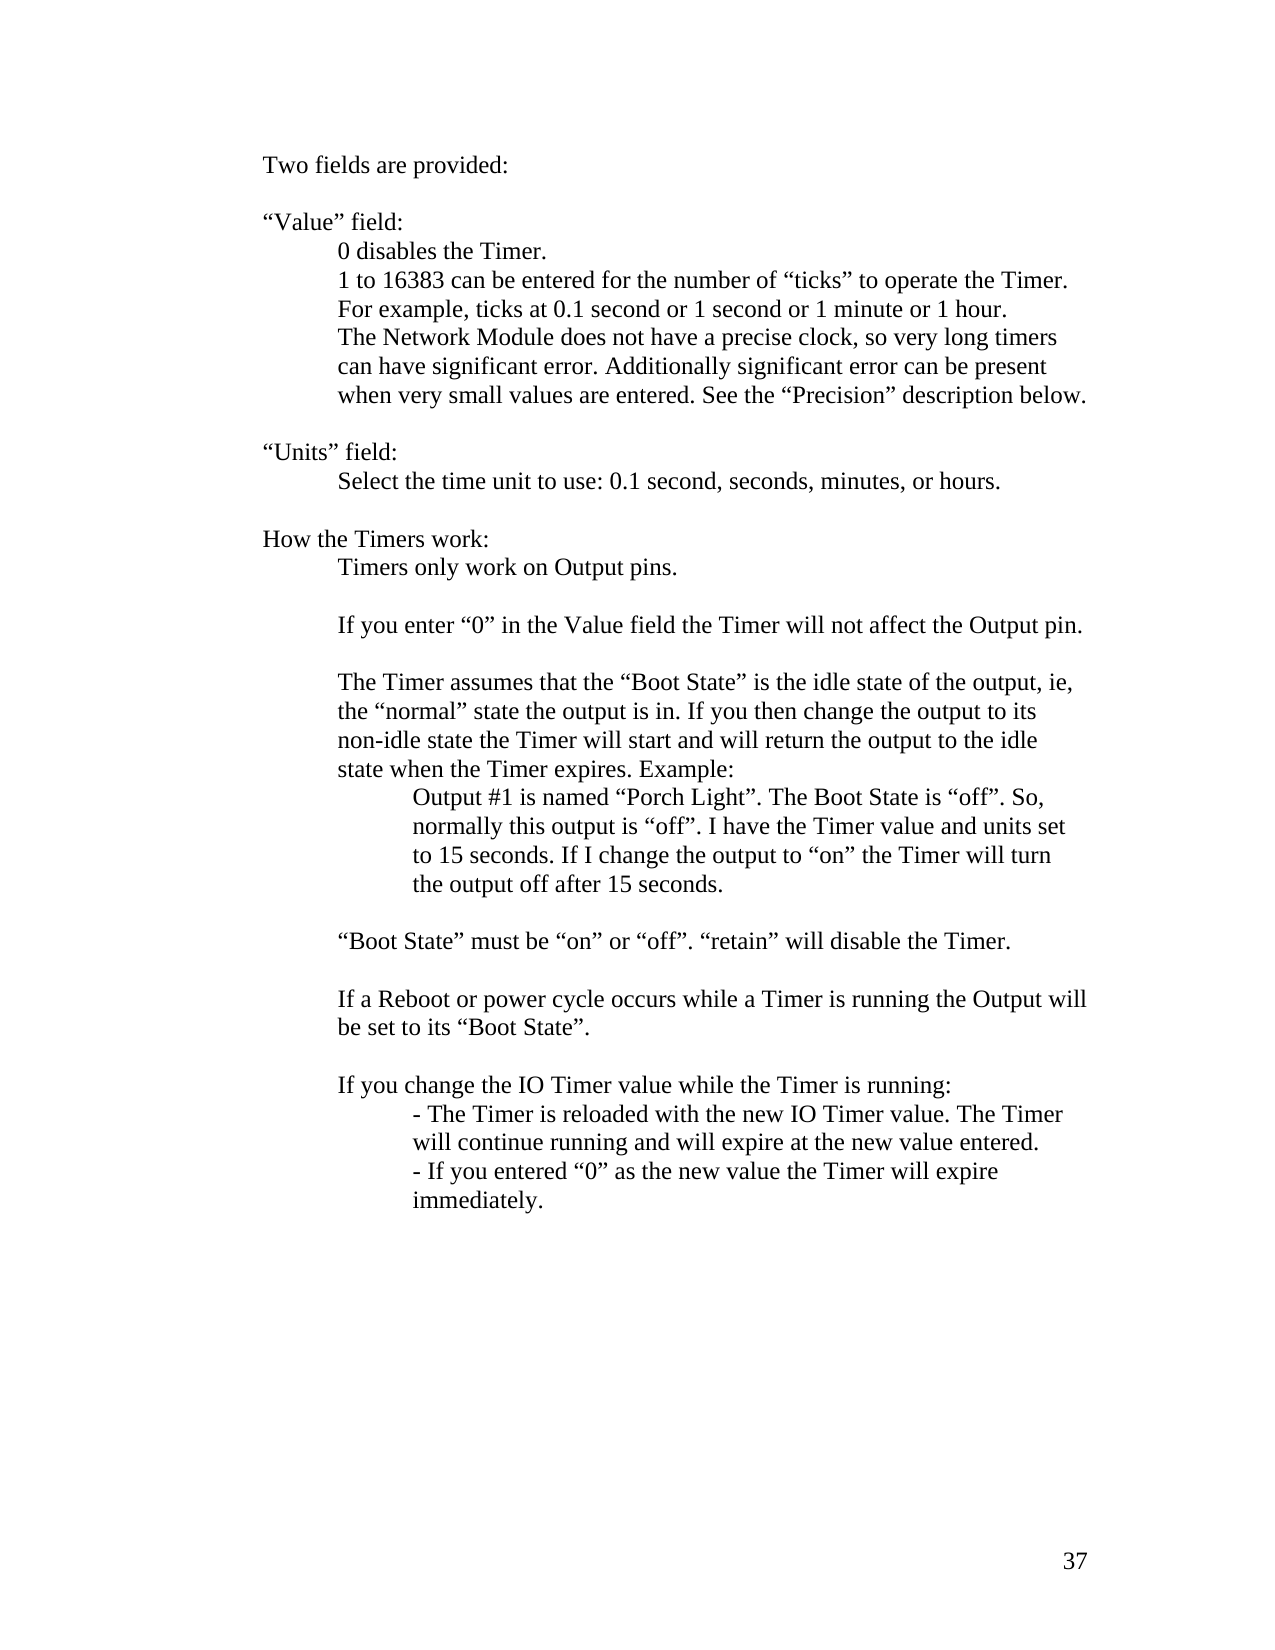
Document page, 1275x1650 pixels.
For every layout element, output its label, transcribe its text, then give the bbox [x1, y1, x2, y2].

text Select the time unit to use: 0.1 second, seconds, minutes, or hours. [337, 466, 1087, 495]
text How the Timers work: [262, 524, 1087, 552]
text “Value” field: [262, 207, 1087, 236]
text “Units” field: [262, 437, 1087, 466]
text Timers only work on Output pins. [337, 552, 1087, 581]
text If you enter “0” in the Value field the Timer will not affect the Output pin. [337, 610, 1087, 639]
text The Timer assumes that the “Boot State” is the idle state of the output, ie, the “normal” state the output is in. If you then change the output to its non-idle state the Timer will start and will return the output to the idle state when the Timer expires. Example: [337, 667, 1087, 782]
text The Network Module does not have a precise clock, so very long timers can have significant error. Additionally significant error can be present when very small values are entered. See the “Precision” description below. [337, 322, 1087, 409]
text 1 to 16383 can be entered for the number of “ticks” to operate the Timer. For example, ticks at 0.1 second or 1 second or 1 minute or 1 hour. [337, 265, 1087, 322]
text Two fields are provided: [262, 150, 1087, 179]
text Output #1 is named “Porch Light”. The Boot State is “off”. So, normally this output is “off”. I have the Timer value and units set to 15 seconds. If I change the output to “on” the Timer will turn the output off after 15 seconds. [412, 782, 1087, 897]
text “Boot State” must be “on” or “off”. “retain” will disable the Timer. [337, 926, 1087, 955]
text If a Reboot or power cycle occurs while a Timer is running the Output will be set to its “Boot State”. [337, 984, 1087, 1041]
text 0 disables the Timer. [337, 236, 1087, 265]
text If you change the IO Timer value while the Timer is running: [337, 1070, 1087, 1099]
text - The Timer is reloaded with the new IO Timer value. The Timer will continue running and will expire at the new value entered. [412, 1099, 1087, 1156]
text - If you entered “0” as the new value the Timer will expire immediately. [412, 1156, 1087, 1214]
